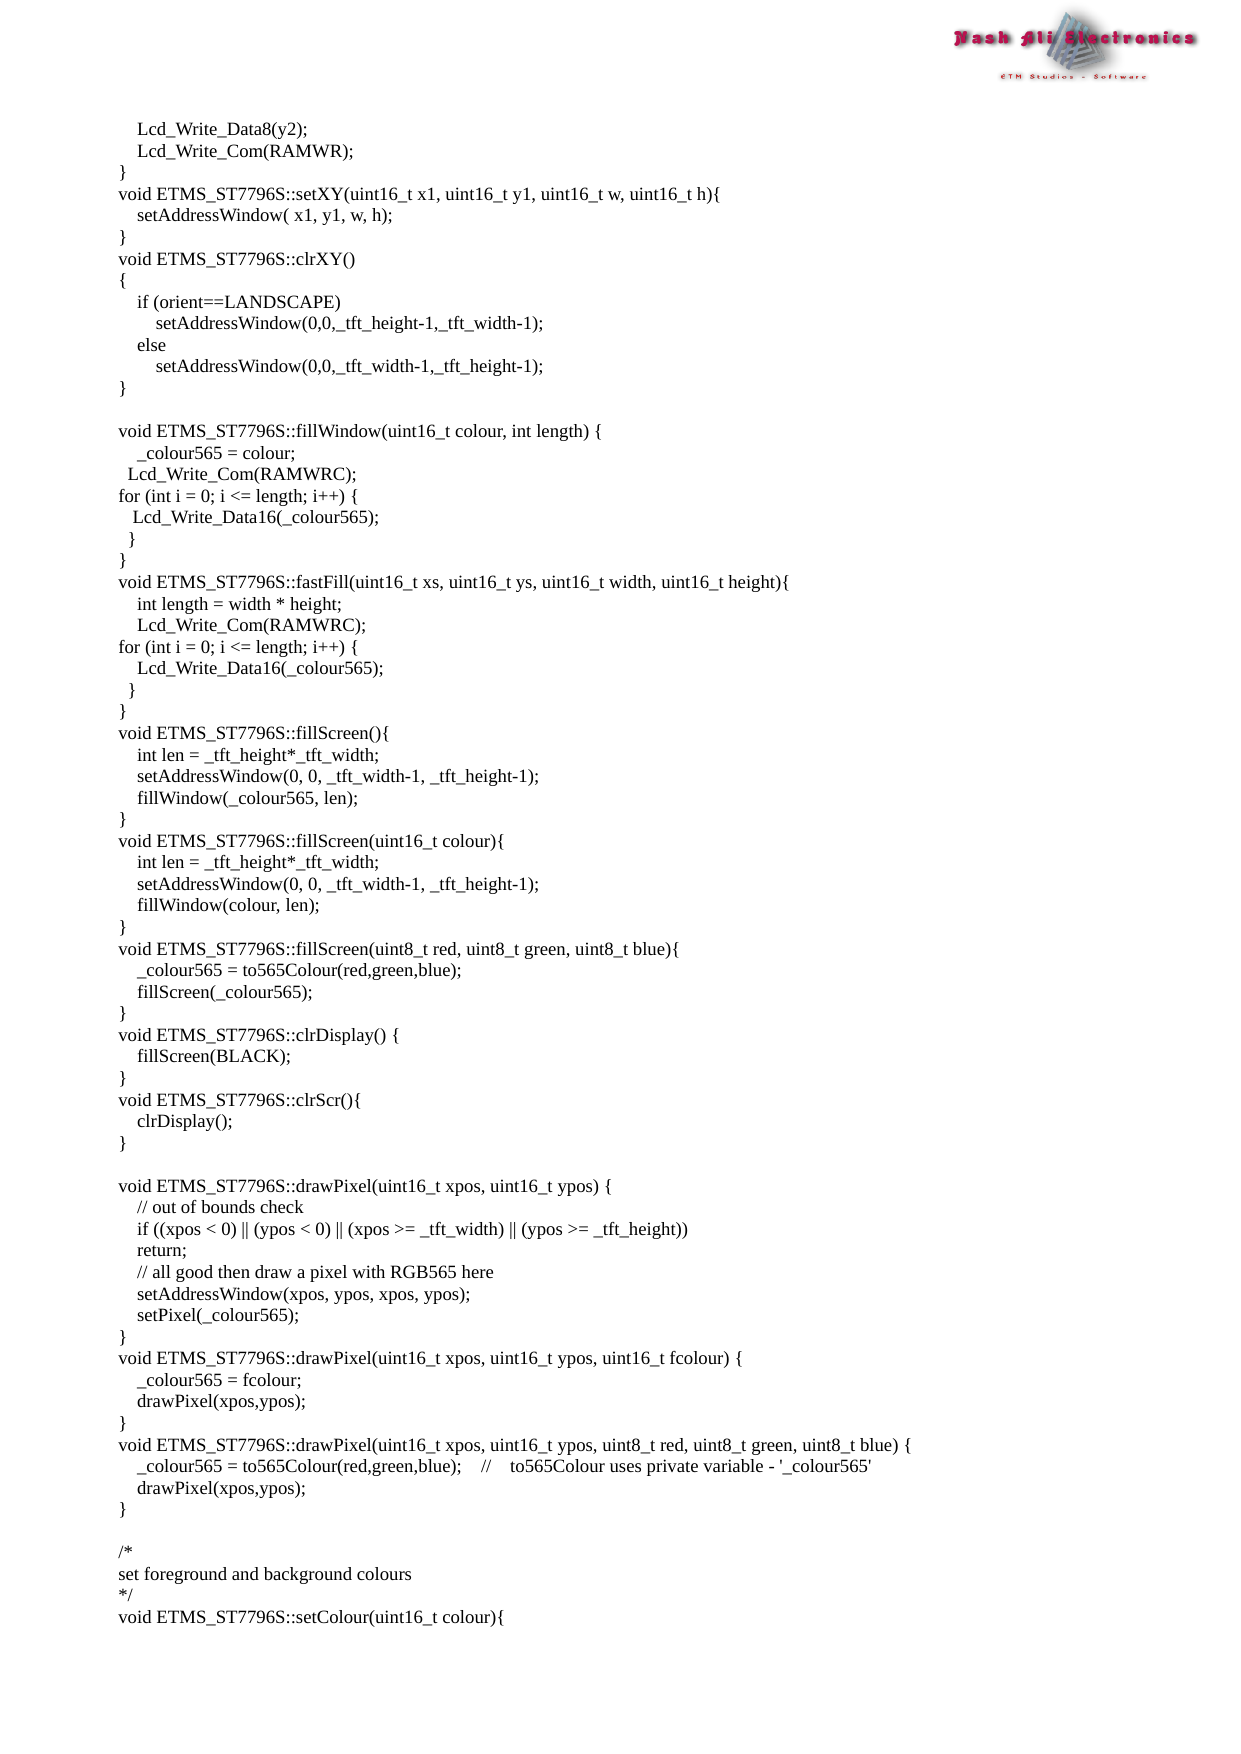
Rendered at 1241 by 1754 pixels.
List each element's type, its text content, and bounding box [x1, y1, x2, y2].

text } [118, 528, 1122, 549]
text _colour565 = fcolour; [118, 1369, 1122, 1390]
text // all good then draw a pixel with RGB565 here [118, 1261, 1122, 1282]
text } [118, 1412, 1122, 1433]
text } [118, 549, 1122, 571]
text else [118, 334, 1122, 355]
text } [118, 916, 1122, 937]
text setAddressWindow(0,0,_tft_width-1,_tft_height-1); [118, 355, 1122, 377]
picture [917, 0, 1240, 89]
text fillScreen(BLACK); [118, 1045, 1122, 1067]
text int len = _tft_height*_tft_width; [118, 743, 1122, 765]
text Lcd_Write_Data16(_colour565); [118, 506, 1122, 528]
text return; [118, 1239, 1122, 1261]
text } [118, 1002, 1122, 1024]
text } [118, 1498, 1122, 1520]
text _colour565 = colour; [118, 442, 1122, 463]
text } [118, 1326, 1122, 1347]
text void ETMS_ST7796S::fillScreen(uint8_t red, uint8_t green, uint8_t blue){ [118, 937, 1122, 959]
text setAddressWindow(0, 0, _tft_width-1, _tft_height-1); [118, 765, 1122, 787]
text Lcd_Write_Com(RAMWRC); [118, 614, 1122, 636]
text void ETMS_ST7796S::drawPixel(uint16_t xpos, uint16_t ypos, uint16_t fcolour) { [118, 1347, 1122, 1369]
text Lcd_Write_Data8(y2); [118, 118, 1122, 140]
text void ETMS_ST7796S::drawPixel(uint16_t xpos, uint16_t ypos) { [118, 1175, 1122, 1196]
text void ETMS_ST7796S::clrXY() [118, 247, 1122, 269]
text setAddressWindow(0,0,_tft_height-1,_tft_width-1); [118, 312, 1122, 334]
text if (orient==LANDSCAPE) [118, 291, 1122, 312]
text int length = width * height; [118, 592, 1122, 614]
text // out of bounds check [118, 1196, 1122, 1218]
text void ETMS_ST7796S::setXY(uint16_t x1, uint16_t y1, uint16_t w, uint16_t h){ [118, 183, 1122, 204]
text Lcd_Write_Com(RAMWR); [118, 140, 1122, 161]
text } [118, 700, 1122, 722]
text clrDisplay(); [118, 1110, 1122, 1132]
text void ETMS_ST7796S::fillScreen(uint16_t colour){ [118, 830, 1122, 851]
text Lcd_Write_Data16(_colour565); [118, 657, 1122, 679]
text fillWindow(_colour565, len); [118, 787, 1122, 808]
text setPixel(_colour565); [118, 1304, 1122, 1326]
text void ETMS_ST7796S::clrScr(){ [118, 1088, 1122, 1110]
text } [118, 161, 1122, 183]
text void ETMS_ST7796S::drawPixel(uint16_t xpos, uint16_t ypos, uint8_t red, uint8_t green, uint8_t blue) { [118, 1433, 1122, 1455]
text void ETMS_ST7796S::fillWindow(uint16_t colour, int length) { [118, 420, 1122, 442]
text */ [118, 1584, 1122, 1606]
text } [118, 1132, 1122, 1153]
text } [118, 808, 1122, 830]
text fillScreen(_colour565); [118, 981, 1122, 1002]
text setAddressWindow( x1, y1, w, h); [118, 204, 1122, 226]
text if ((xpos < 0) || (ypos < 0) || (xpos >= _tft_width) || (ypos >= _tft_height)) [118, 1218, 1122, 1239]
text void ETMS_ST7796S::fastFill(uint16_t xs, uint16_t ys, uint16_t width, uint16_t height){ [118, 571, 1122, 592]
text } [118, 226, 1122, 247]
text Lcd_Write_Com(RAMWRC); [118, 463, 1122, 485]
text int len = _tft_height*_tft_width; [118, 851, 1122, 873]
text drawPixel(xpos,ypos); [118, 1390, 1122, 1412]
text { [118, 269, 1122, 291]
text /* [118, 1541, 1122, 1563]
text } [118, 679, 1122, 700]
text } [118, 1067, 1122, 1088]
text } [118, 377, 1122, 398]
text _colour565 = to565Colour(red,green,blue); // to565Colour uses private variable - '_colour565' [118, 1455, 1122, 1477]
text setAddressWindow(0, 0, _tft_width-1, _tft_height-1); [118, 873, 1122, 894]
text set foreground and background colours [118, 1563, 1122, 1584]
text drawPixel(xpos,ypos); [118, 1477, 1122, 1498]
text fillWindow(colour, len); [118, 894, 1122, 916]
text void ETMS_ST7796S::fillScreen(){ [118, 722, 1122, 743]
text setAddressWindow(xpos, ypos, xpos, ypos); [118, 1282, 1122, 1304]
text for (int i = 0; i <= length; i++) { [118, 485, 1122, 506]
text void ETMS_ST7796S::clrDisplay() { [118, 1024, 1122, 1045]
text for (int i = 0; i <= length; i++) { [118, 636, 1122, 657]
text void ETMS_ST7796S::setColour(uint16_t colour){ [118, 1606, 1122, 1627]
text _colour565 = to565Colour(red,green,blue); [118, 959, 1122, 981]
